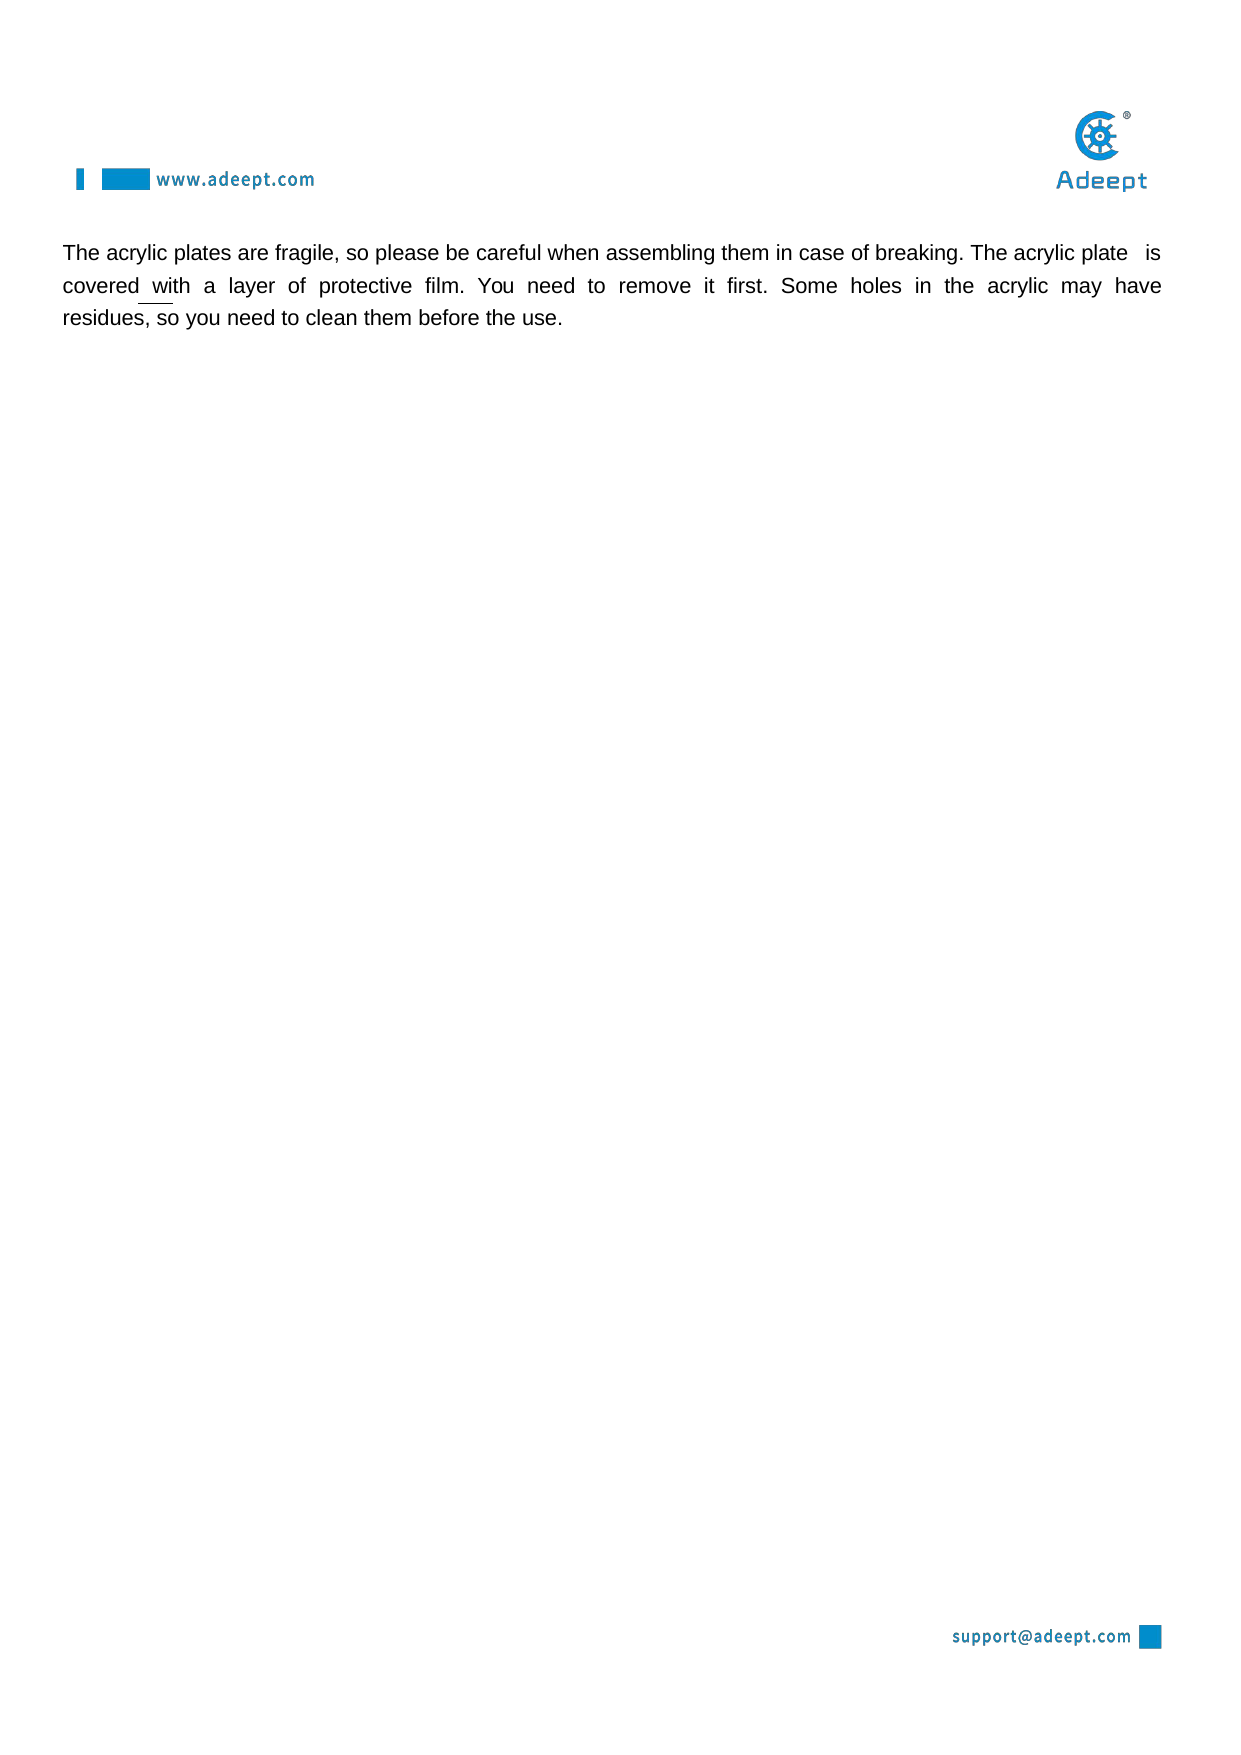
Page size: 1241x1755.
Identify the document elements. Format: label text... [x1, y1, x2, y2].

text The acrylic plates are fragile, so please be careful when assembling them in case of breaking. The acrylic plate is covered with a layer of protective film. You need to remove it first. Some holes in the acrylic may have residues, so you need to clean them before the use. [62, 240, 1162, 330]
